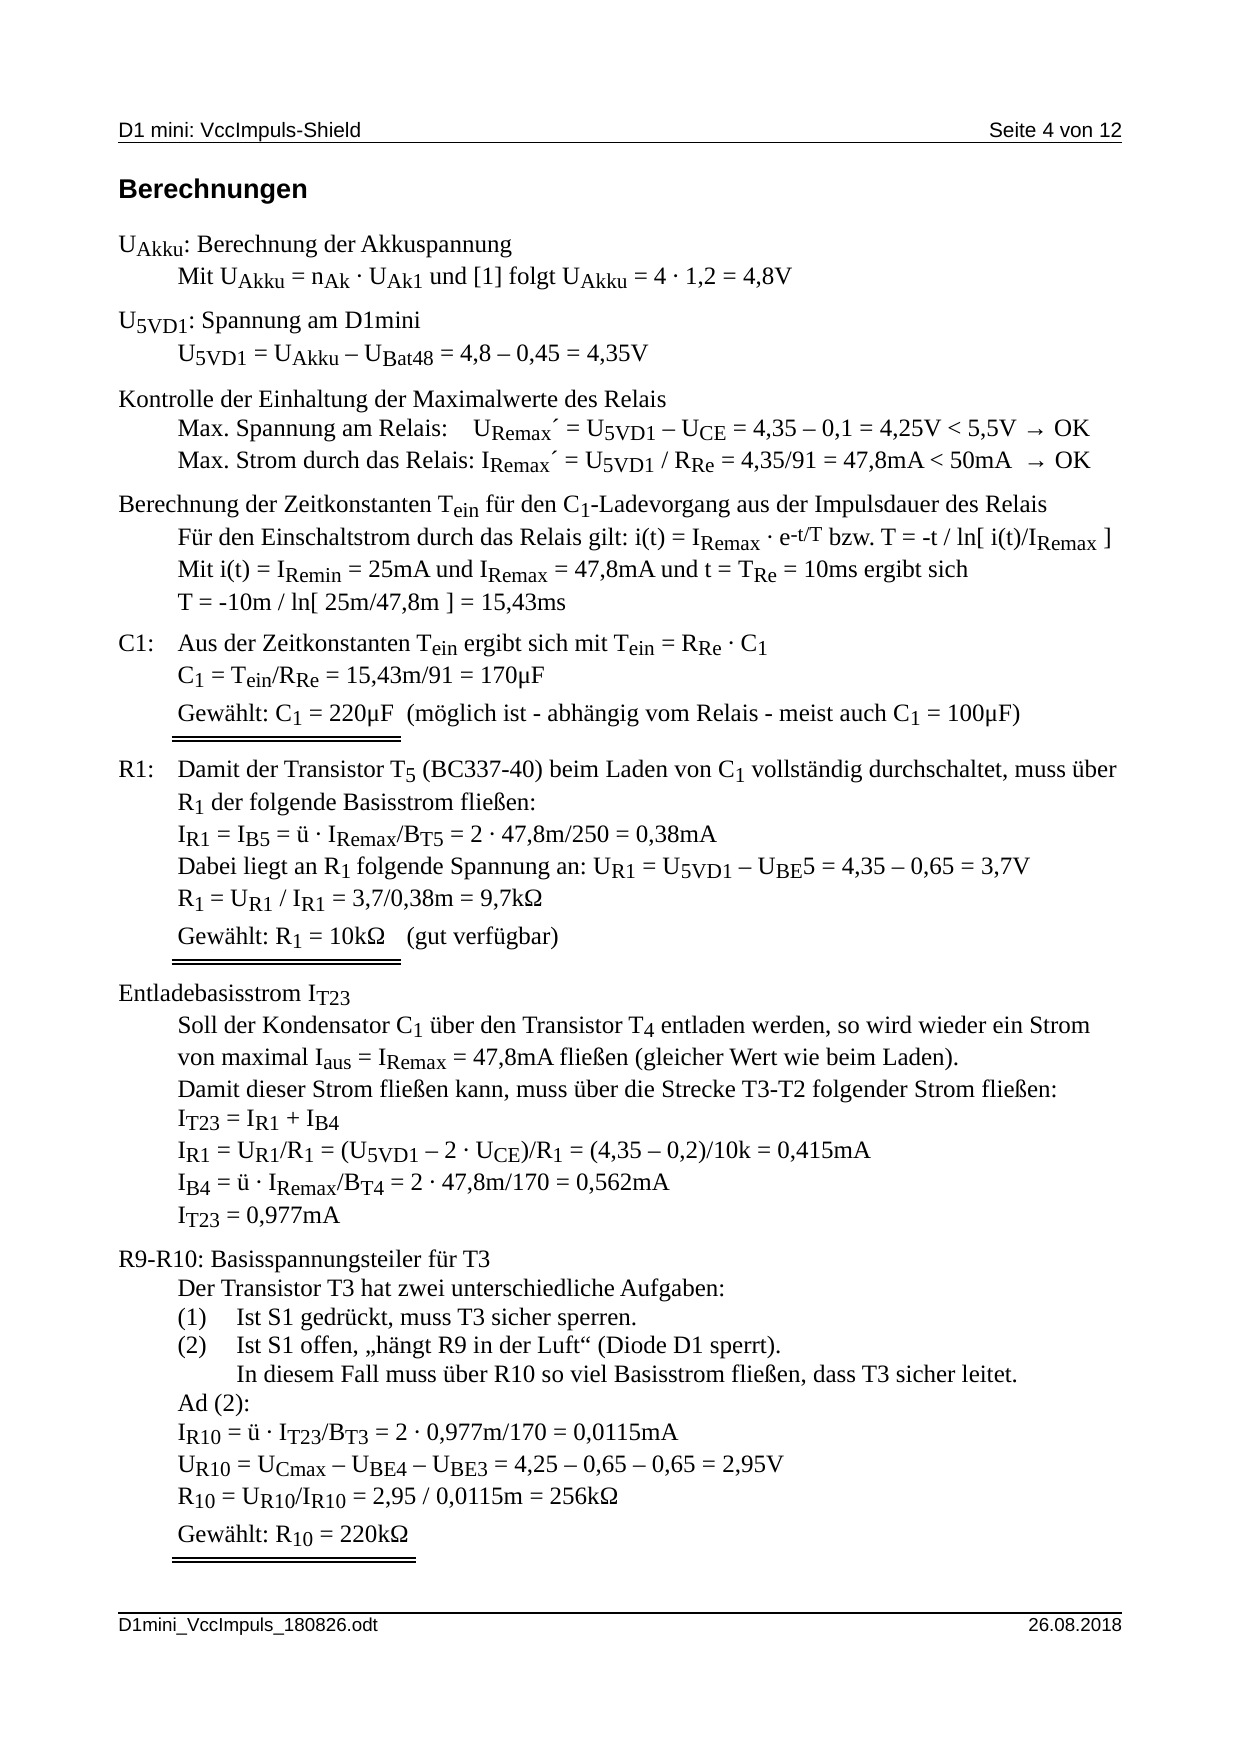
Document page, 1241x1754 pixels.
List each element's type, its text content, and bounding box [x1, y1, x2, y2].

table_header [118, 1513, 172, 1557]
table_header Gewählt: R1 = 10kΩ [172, 916, 401, 959]
table_header (möglich ist - abhängig vom Relais - meist auch C1 = 100μF) [401, 692, 1122, 736]
text C1: Aus der Zeitkonstanten Tein ergibt sich mit Tein = RRe ∙ C1 C1 = Tein/RRe = 15,43m/91 = 170μF [118, 628, 1122, 692]
text Berechnung der Zeitkonstanten Tein für den C1-Ladevorgang aus der Impulsdauer des Relais Für den Einschaltstrom durch das Relais gilt: i(t) = IRemax ∙ e-t/T bzw. T = -t / ln[ i(t)/IRemax ] Mit i(t) = IRemin = 25mA und IRemax = 47,8mA und t = TRe = 10ms ergibt sich T = -10m / ln[ 25m/47,8m ] = 15,43ms [118, 489, 1122, 616]
table_header Gewählt: C1 = 220μF [172, 692, 401, 736]
text U5VD1: Spannung am D1mini U5VD1 = UAkku – UBat48 = 4,8 – 0,45 = 4,35V [118, 305, 1122, 371]
text R9-R10: Basisspannungsteiler für T3 Der Transistor T3 hat zwei unterschiedliche Aufgaben: (1) Ist S1 gedrückt, muss T3 sicher sperren. (2) Ist S1 offen, „hängt R9 in der Luft“ (Diode D1 sperrt). In diesem Fall muss über R10 so viel Basisstrom fließen, dass T3 sicher leitet. Ad (2): IR10 = ü ∙ IT23/BT3 = 2 ∙ 0,977m/170 = 0,0115mA UR10 = UCmax – UBE4 – UBE3 = 4,25 – 0,65 – 0,65 = 2,95V R10 = UR10/IR10 = 2,95 / 0,0115m = 256kΩ [118, 1244, 1122, 1513]
text Kontrolle der Einhaltung der Maximalwerte des Relais Max. Spannung am Relais: URemax´ = U5VD1 – UCE = 4,35 – 0,1 = 4,25V < 5,5V → OK Max. Strom durch das Relais: IRemax´ = U5VD1 / RRe = 4,35/91 = 47,8mA < 50mA → OK [118, 384, 1122, 477]
table_header (gut verfügbar) [401, 916, 1122, 959]
text R1: Damit der Transistor T5 (BC337-40) beim Laden von C1 vollständig durchschaltet, muss über R1 der folgende Basisstrom fließen: IR1 = IB5 = ü ∙ IRemax/BT5 = 2 ∙ 47,8m/250 = 0,38mA Dabei liegt an R1 folgende Spannung an: UR1 = U5VD1 – UBE5 = 4,35 – 0,65 = 3,7V R1 = UR1 / IR1 = 3,7/0,38m = 9,7kΩ [118, 754, 1122, 916]
table_header Gewählt: R10 = 220kΩ [172, 1513, 416, 1557]
table_header [118, 916, 172, 959]
text Berechnungen [118, 173, 1122, 204]
text UAkku: Berechnung der Akkuspannung Mit UAkku = nAk ∙ UAk1 und [1] folgt UAkku = 4 ∙ 1,2 = 4,8V [118, 229, 1122, 293]
table_header [118, 692, 172, 736]
table_header [416, 1513, 1122, 1557]
text Entladebasisstrom IT23 Soll der Kondensator C1 über den Transistor T4 entladen werden, so wird wieder ein Strom von maximal Iaus = IRemax = 47,8mA fließen (gleicher Wert wie beim Laden). Damit dieser Strom fließen kann, muss über die Strecke T3-T2 folgender Strom fließen: IT23 = IR1 + IB4 IR1 = UR1/R1 = (U5VD1 – 2 ∙ UCE)/R1 = (4,35 – 0,2)/10k = 0,415mA IB4 = ü ∙ IRemax/BT4 = 2 ∙ 47,8m/170 = 0,562mA IT23 = 0,977mA [118, 978, 1122, 1232]
